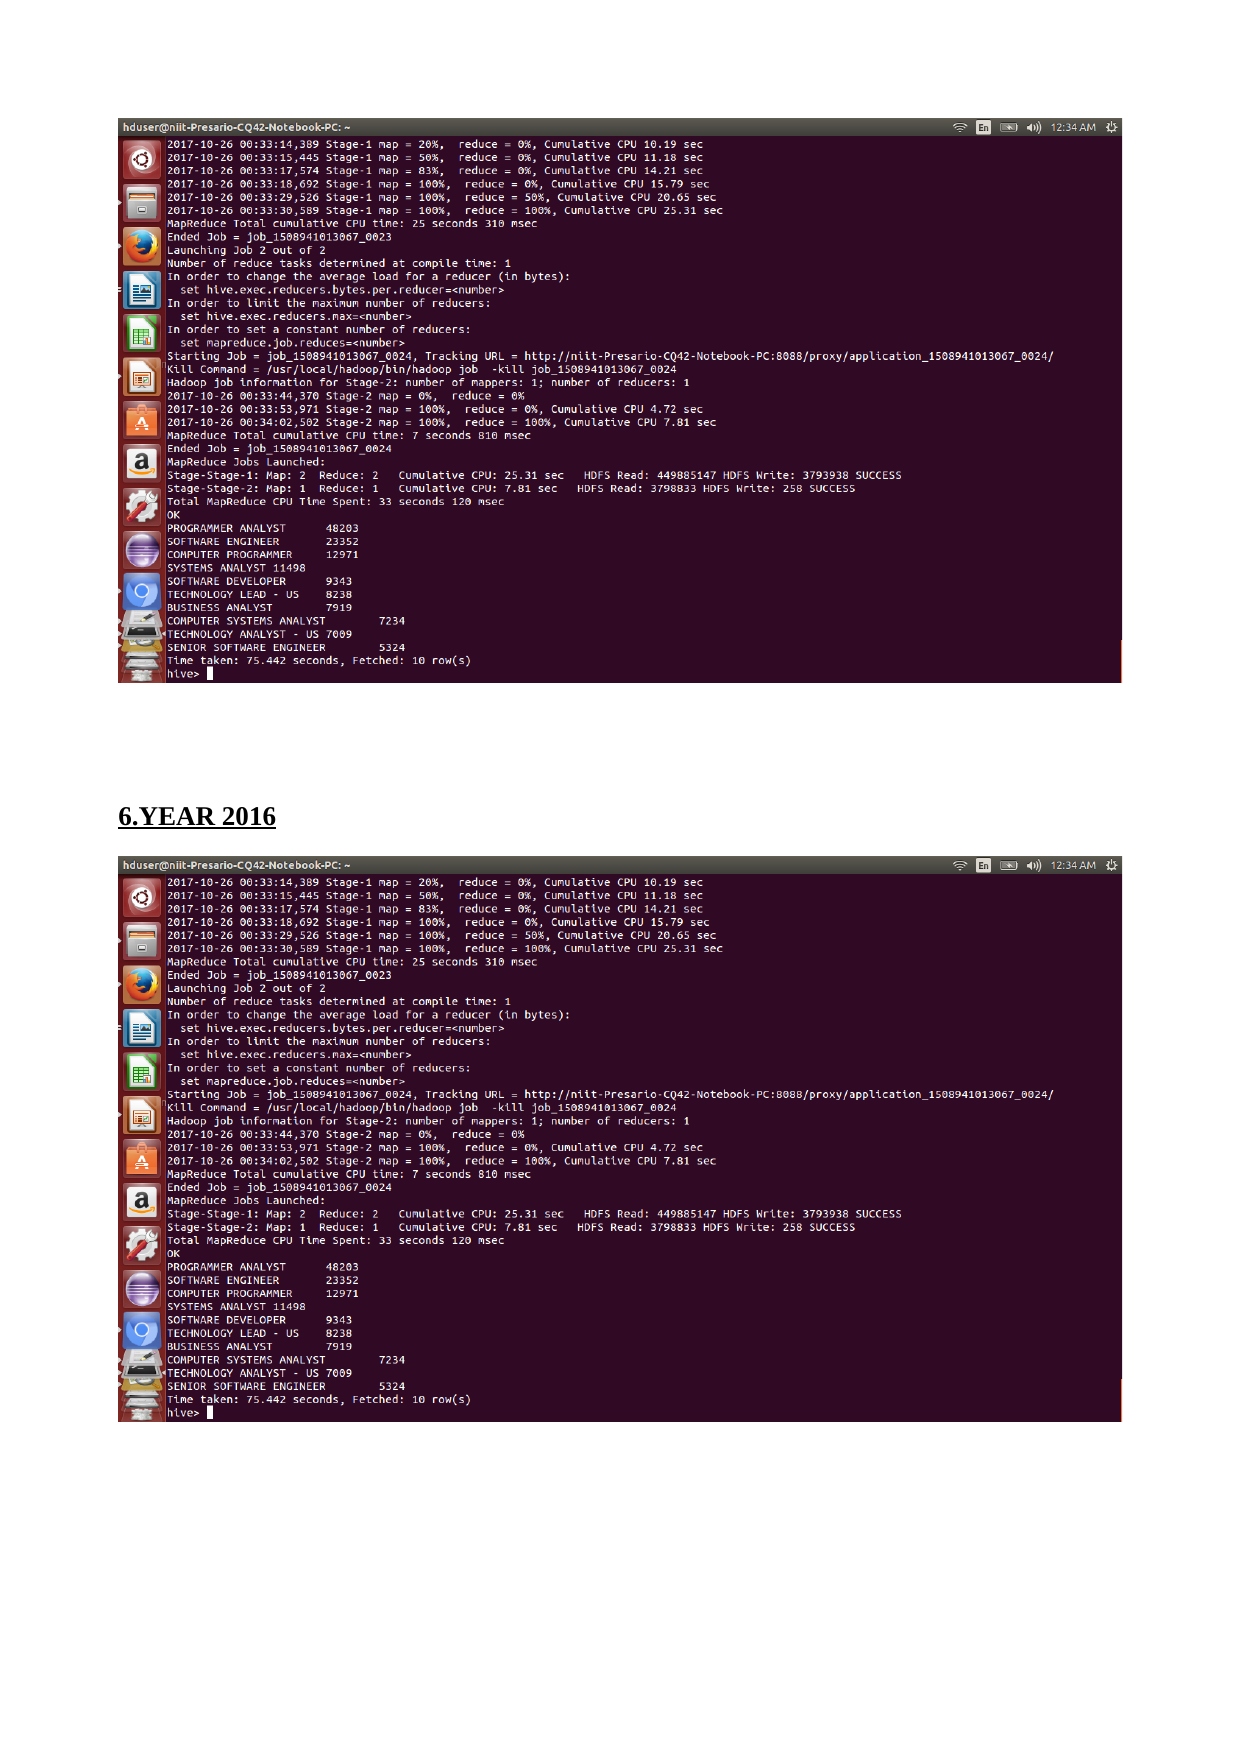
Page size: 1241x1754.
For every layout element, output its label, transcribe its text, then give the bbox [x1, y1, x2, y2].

picture [118, 856, 1123, 1422]
text 6.YEAR 2016 [118, 800, 1122, 831]
picture [118, 118, 1123, 683]
